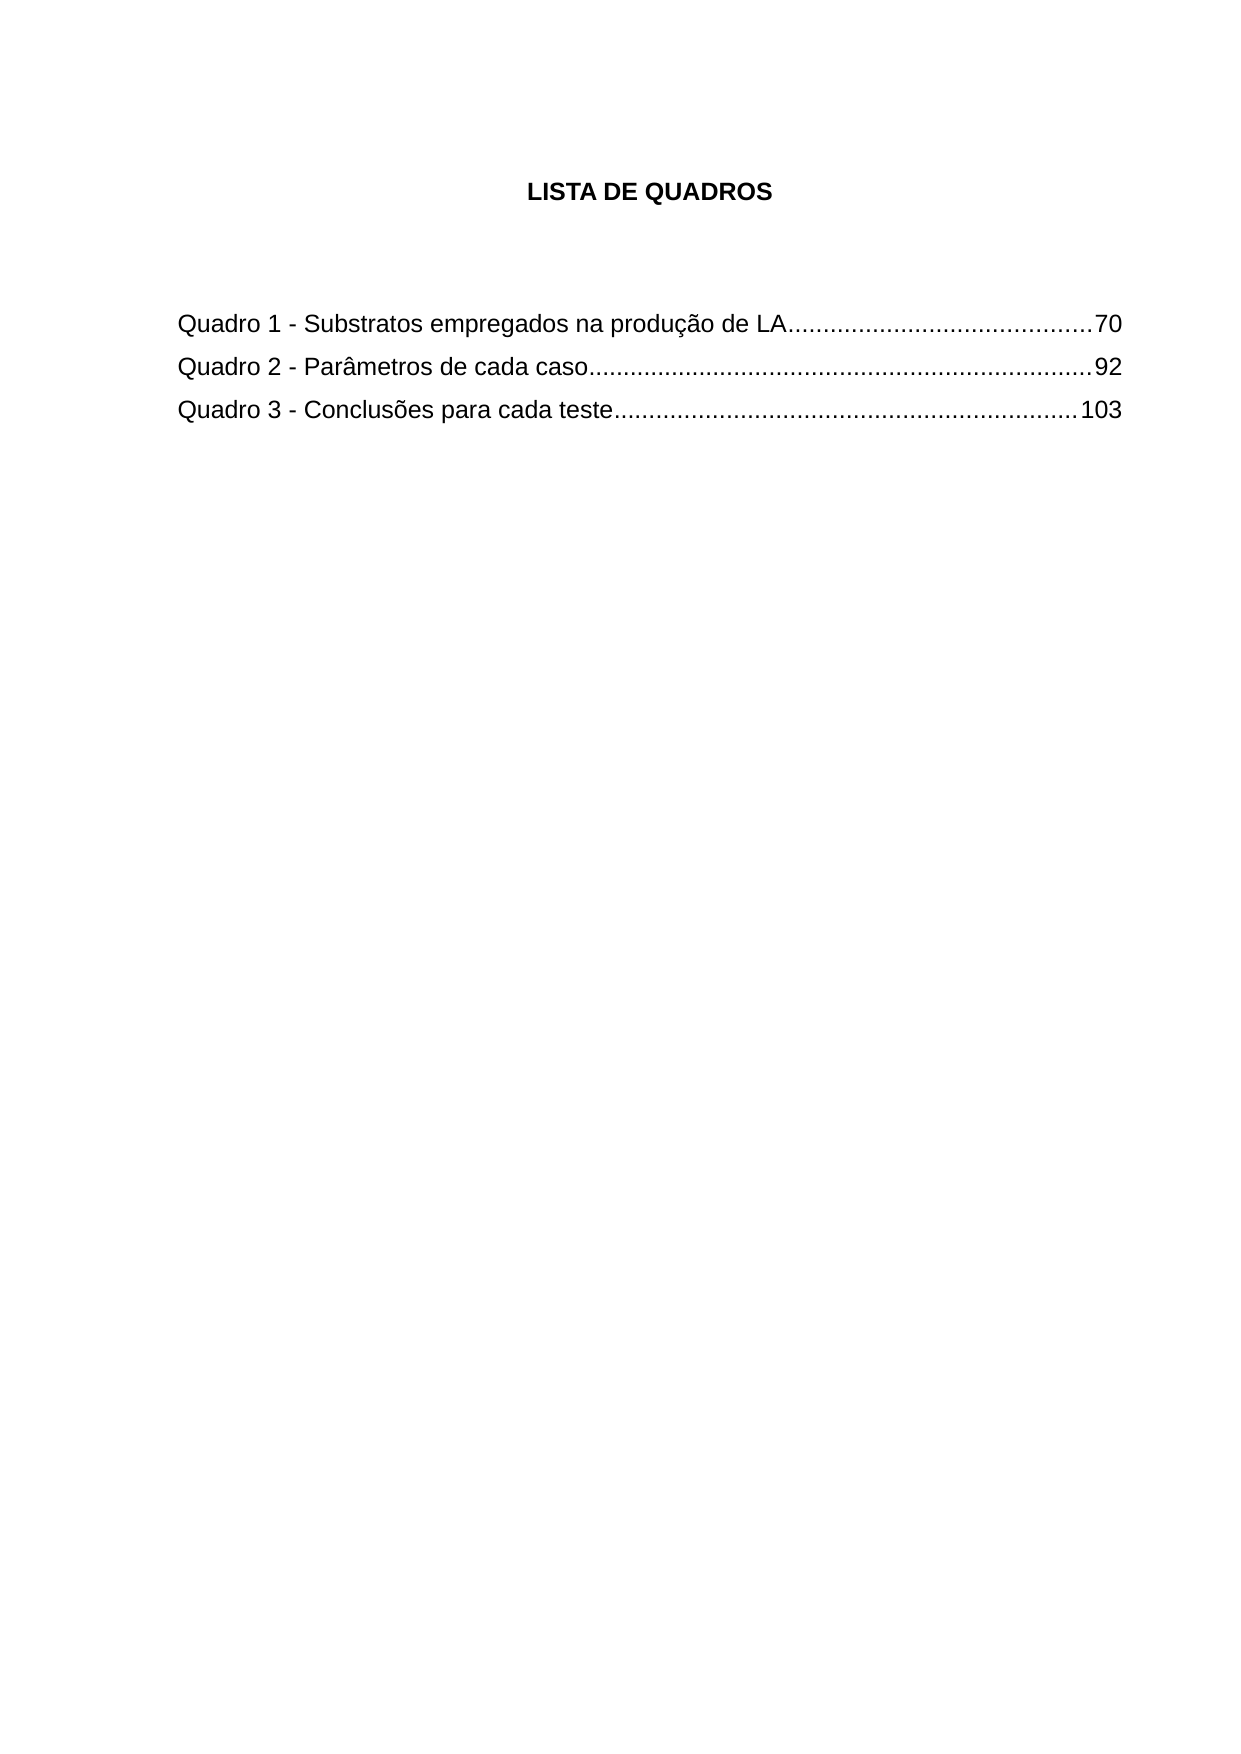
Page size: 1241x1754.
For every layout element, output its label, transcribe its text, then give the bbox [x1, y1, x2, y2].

text Quadro 2 - Parâmetros de cada caso 92 [177, 352, 1122, 381]
text Quadro 1 - Substratos empregados na produção de LA 70 [177, 309, 1122, 338]
subtitle LISTA DE QUADROS [177, 177, 1122, 206]
text Quadro 3 - Conclusões para cada teste 103 [177, 395, 1122, 424]
